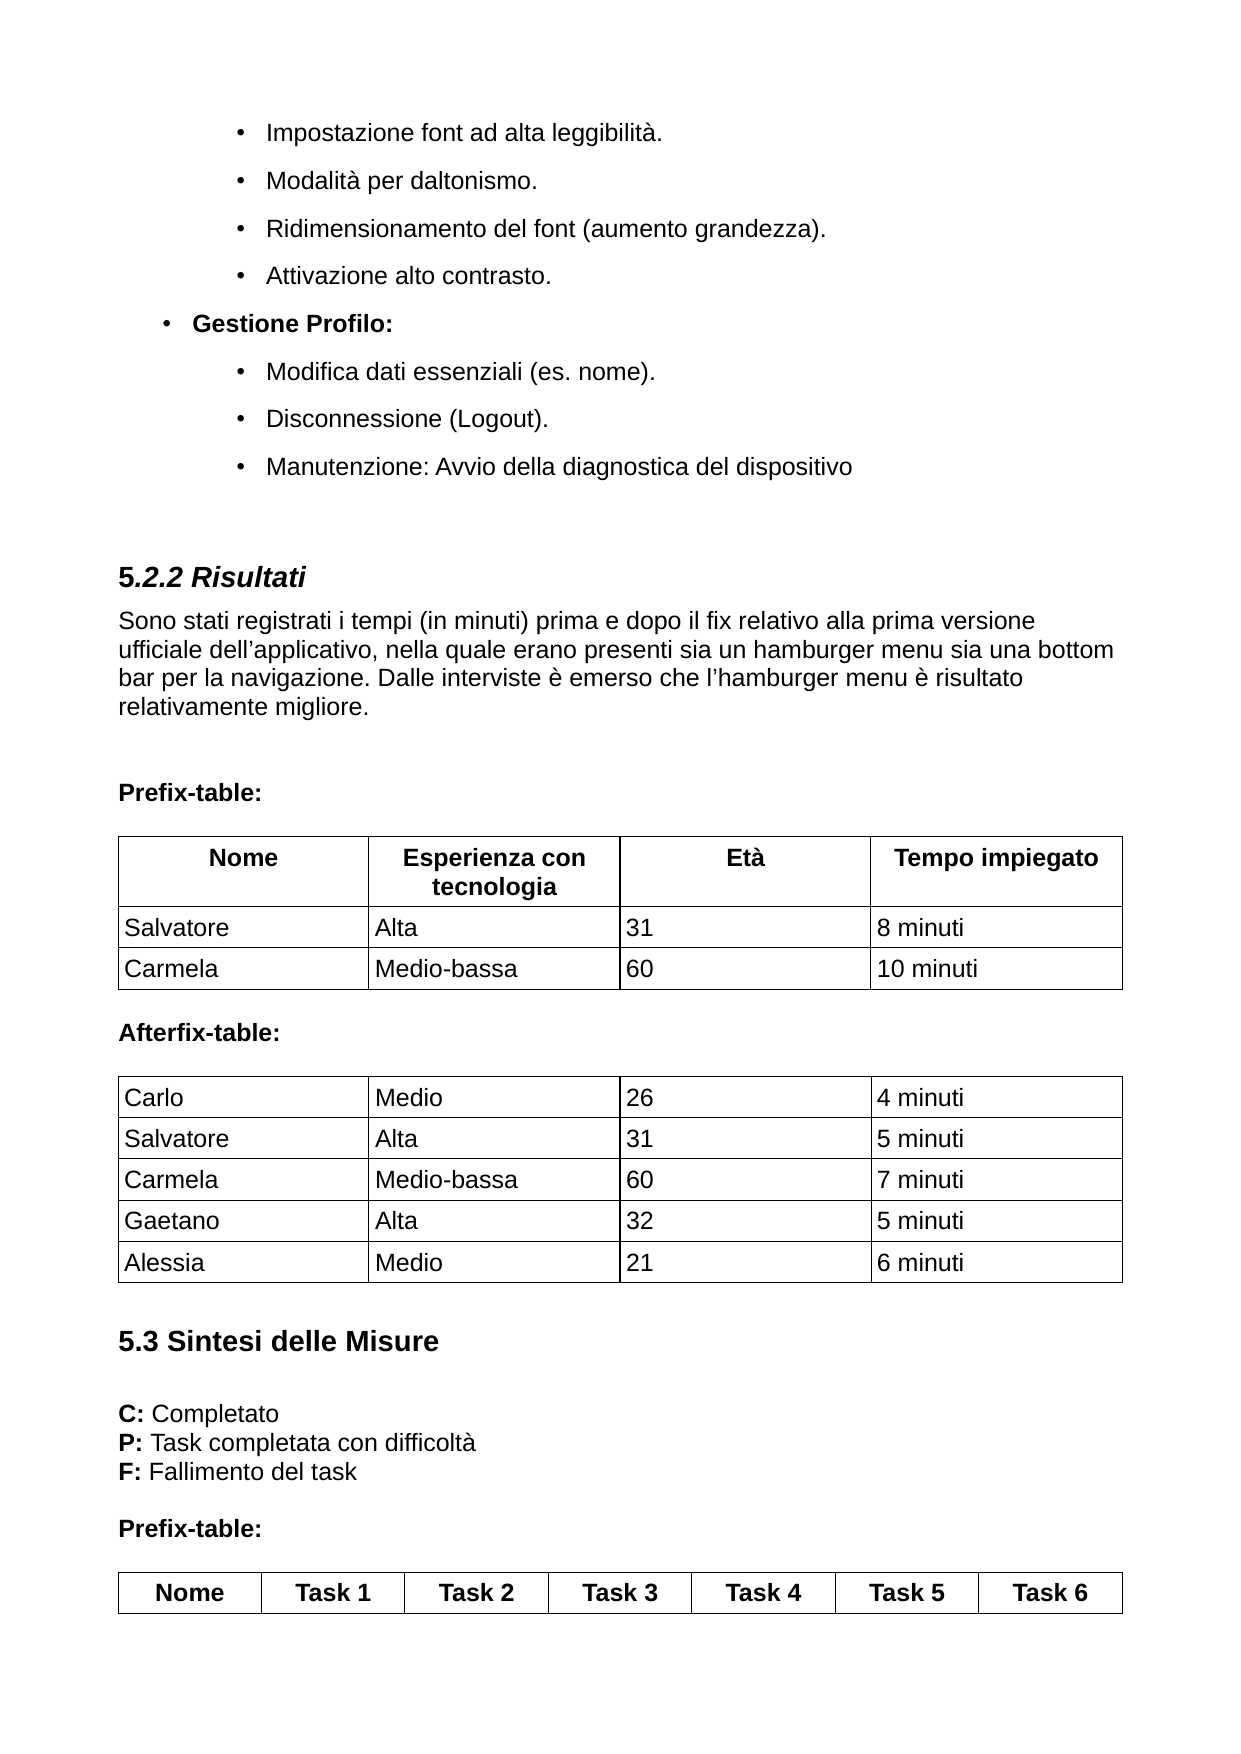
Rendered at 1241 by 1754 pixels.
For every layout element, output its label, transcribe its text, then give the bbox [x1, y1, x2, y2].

table_header Nome [119, 837, 368, 906]
text Afterfix-table: [118, 1018, 1122, 1047]
list Impostazione font ad alta leggibilità. [236, 118, 1122, 147]
table_header Task 6 [979, 1573, 1122, 1613]
table_header Tempo impiegato [871, 837, 1122, 906]
table_header Task 4 [692, 1573, 835, 1613]
text C: Completato [118, 1399, 1122, 1428]
table_cell Carmela [119, 1159, 368, 1199]
table_cell Gaetano [119, 1201, 368, 1241]
list Disconnessione (Logout). [236, 404, 1122, 433]
text Sono stati registrati i tempi (in minuti) prima e dopo il fix relativo alla prima versione ufficiale dell’applicativo, nella quale erano presenti sia un hamburger menu sia una bottom bar per la navigazione. Dalle interviste è emerso che l’hamburger menu è risultato relativamente migliore. [118, 606, 1122, 721]
table_header Nome [119, 1573, 261, 1613]
text Prefix-table: [118, 1485, 1122, 1543]
table_header Task 2 [405, 1573, 548, 1613]
table_cell 10 minuti [871, 948, 1122, 988]
table_cell Medio-bassa [369, 1159, 619, 1199]
table_cell 60 [621, 1159, 871, 1199]
table_cell Alessia [119, 1242, 368, 1282]
table_cell 31 [621, 1118, 871, 1158]
table_cell Salvatore [119, 907, 368, 947]
subtitle 5.2.2 Risultati [118, 560, 1122, 593]
list Manutenzione: Avvio della diagnostica del dispositivo [236, 452, 1122, 481]
text F: Fallimento del task [118, 1457, 1122, 1485]
subtitle 5.3 Sintesi delle Misure [118, 1324, 1122, 1358]
text P: Task completata con difficoltà [118, 1428, 1122, 1457]
table_header Task 5 [836, 1573, 978, 1613]
table_header 4 minuti [872, 1077, 1122, 1117]
table_cell Medio-bassa [369, 948, 619, 988]
table_cell Salvatore [119, 1118, 368, 1158]
list Gestione Profilo: [162, 309, 1122, 338]
list Modalità per daltonismo. [236, 166, 1122, 195]
table_cell 32 [621, 1201, 871, 1241]
table_cell Carmela [119, 948, 368, 988]
table_cell 7 minuti [872, 1159, 1122, 1199]
table_cell 6 minuti [872, 1242, 1122, 1282]
table_header Carlo [119, 1077, 368, 1117]
table_header 26 [621, 1077, 871, 1117]
table_header Task 1 [262, 1573, 404, 1613]
table_cell Alta [369, 1118, 619, 1158]
table_cell 31 [621, 907, 870, 947]
table_cell Alta [369, 1201, 619, 1241]
table_cell Medio [369, 1242, 619, 1282]
table_header Medio [369, 1077, 619, 1117]
table_cell Alta [369, 907, 619, 947]
list Attivazione alto contrasto. [236, 261, 1122, 290]
table_cell 60 [621, 948, 870, 988]
table_header Esperienza con tecnologia [369, 837, 619, 906]
table_cell 5 minuti [872, 1201, 1122, 1241]
table_cell 8 minuti [871, 907, 1122, 947]
table_cell 5 minuti [872, 1118, 1122, 1158]
table_header Età [621, 837, 870, 906]
list Ridimensionamento del font (aumento grandezza). [236, 213, 1122, 242]
text Prefix-table: [118, 778, 1122, 807]
list Modifica dati essenziali (es. nome). [236, 357, 1122, 386]
table_cell 21 [621, 1242, 871, 1282]
table_header Task 3 [549, 1573, 691, 1613]
